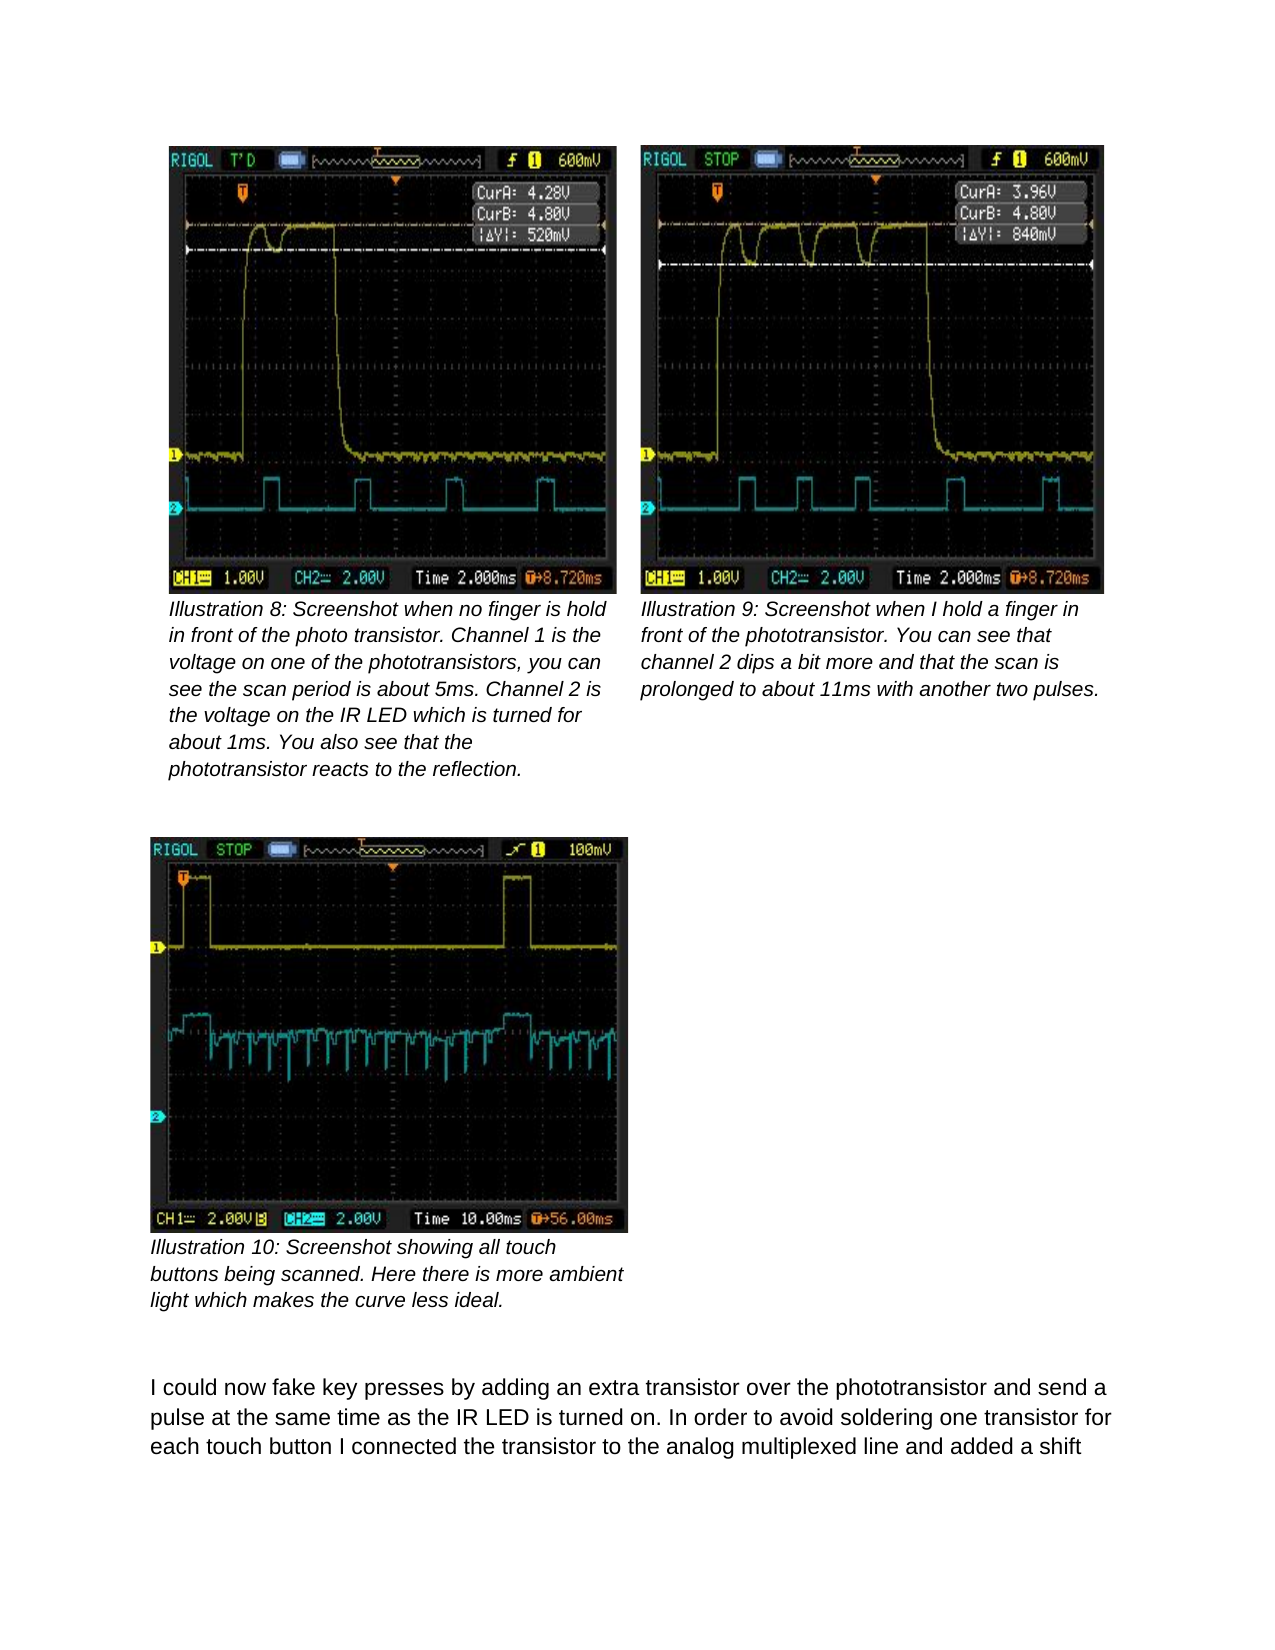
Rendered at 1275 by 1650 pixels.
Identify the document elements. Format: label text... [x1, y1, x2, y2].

table_header [150, 150, 637, 824]
table_header [638, 150, 1125, 824]
text I could now fake key presses by adding an extra transistor over the phototransistor and send a pulse at the same time as the IR LED is turned on. In order to avoid soldering one transistor for each touch button I connected the transistor to the analog multiplexed line and added a shift [150, 1375, 1125, 1459]
picture [150, 837, 629, 1233]
picture [640, 145, 1105, 594]
text Illustration 10: Screenshot showing all touch buttons being scanned. Here there is more ambient light which makes the curve less ideal. [150, 1233, 628, 1312]
picture [168, 146, 617, 594]
